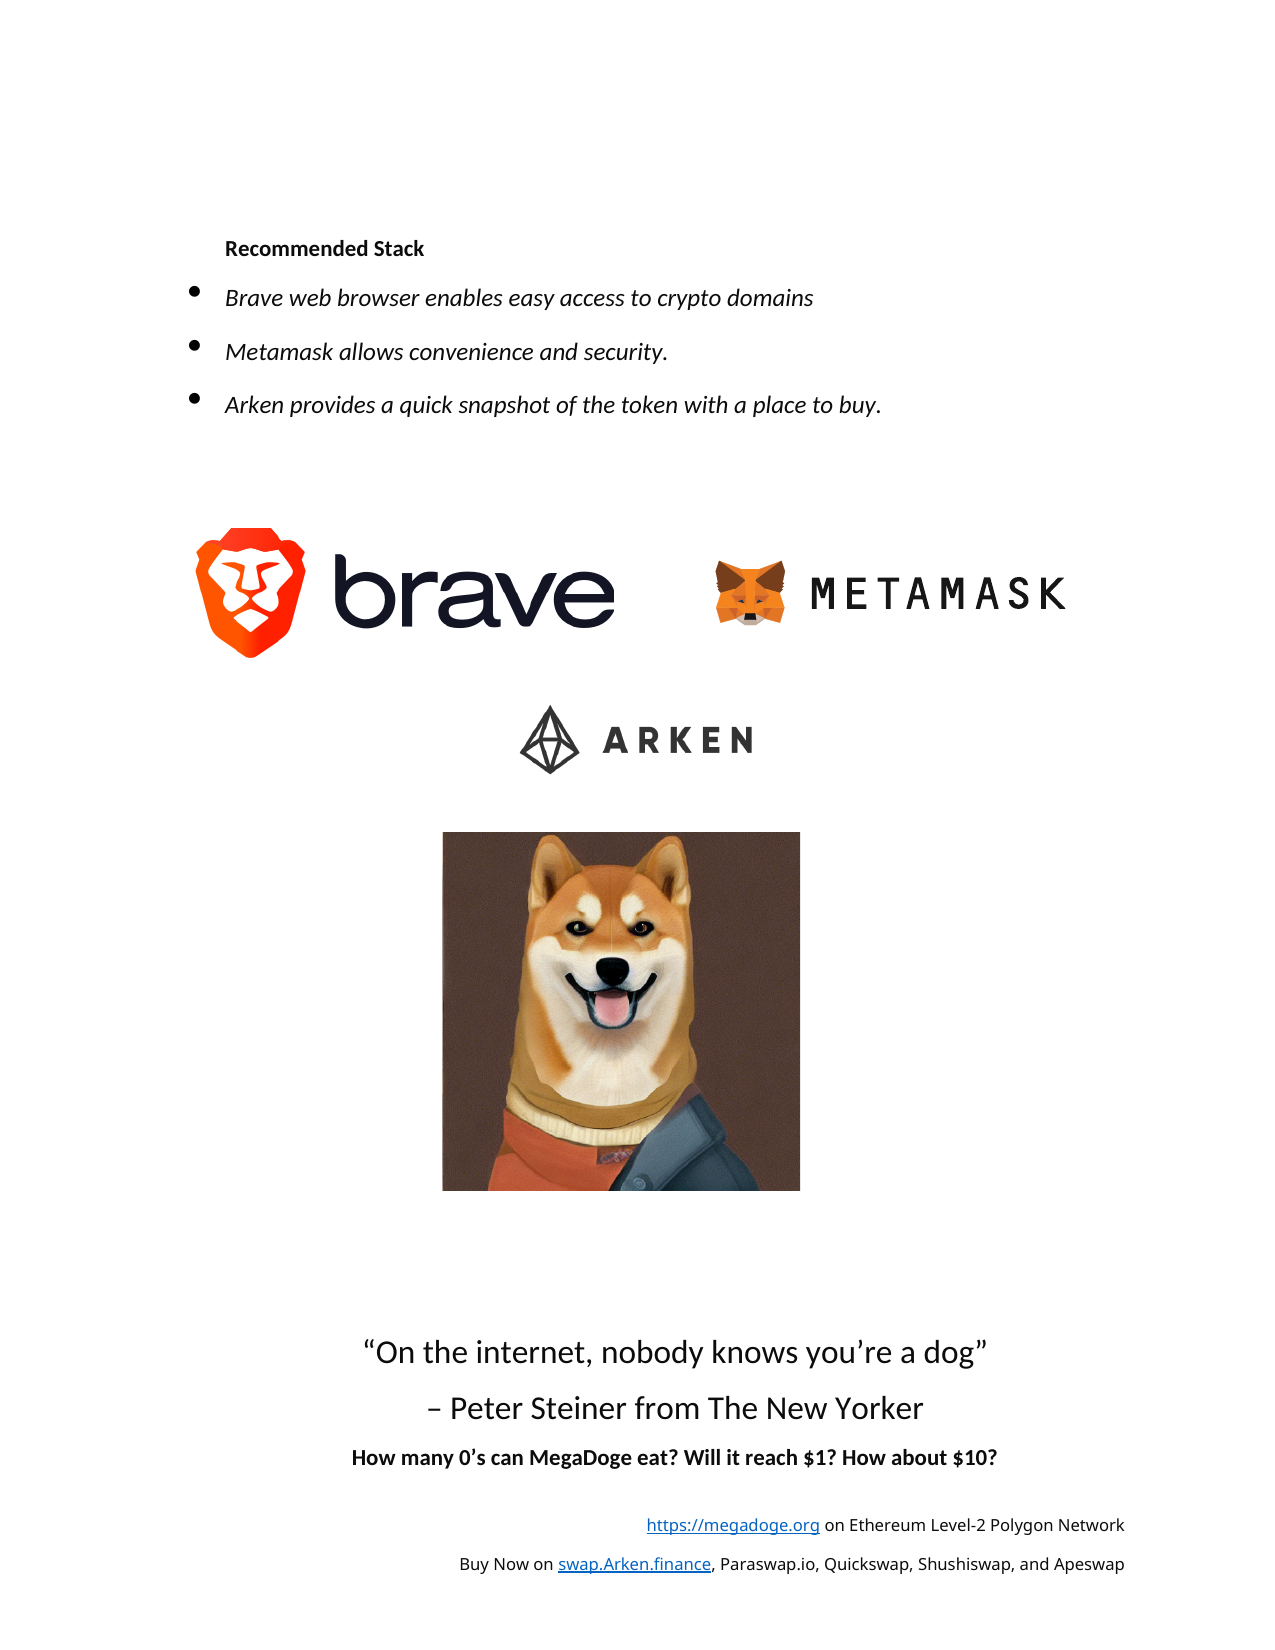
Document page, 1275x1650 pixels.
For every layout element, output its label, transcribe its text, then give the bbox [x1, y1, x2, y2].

list Brave web browser enables easy access to crypto domains [187, 278, 1125, 316]
list Arken provides a quick snapshot of the token with a place to buy. [187, 385, 1125, 423]
picture [195, 528, 614, 658]
picture [442, 832, 801, 1191]
list Metamask allows convenience and security. [187, 331, 1125, 369]
picture [511, 698, 764, 780]
text “On the internet, nobody knows you’re a dog” [150, 1331, 1125, 1372]
list Recommended Stack [225, 234, 1125, 262]
text – Peter Steiner from The New Yorker [150, 1387, 1125, 1428]
text How many 0’s can MegaDoge eat? Will it reach $1? How about $10? [150, 1443, 1125, 1472]
